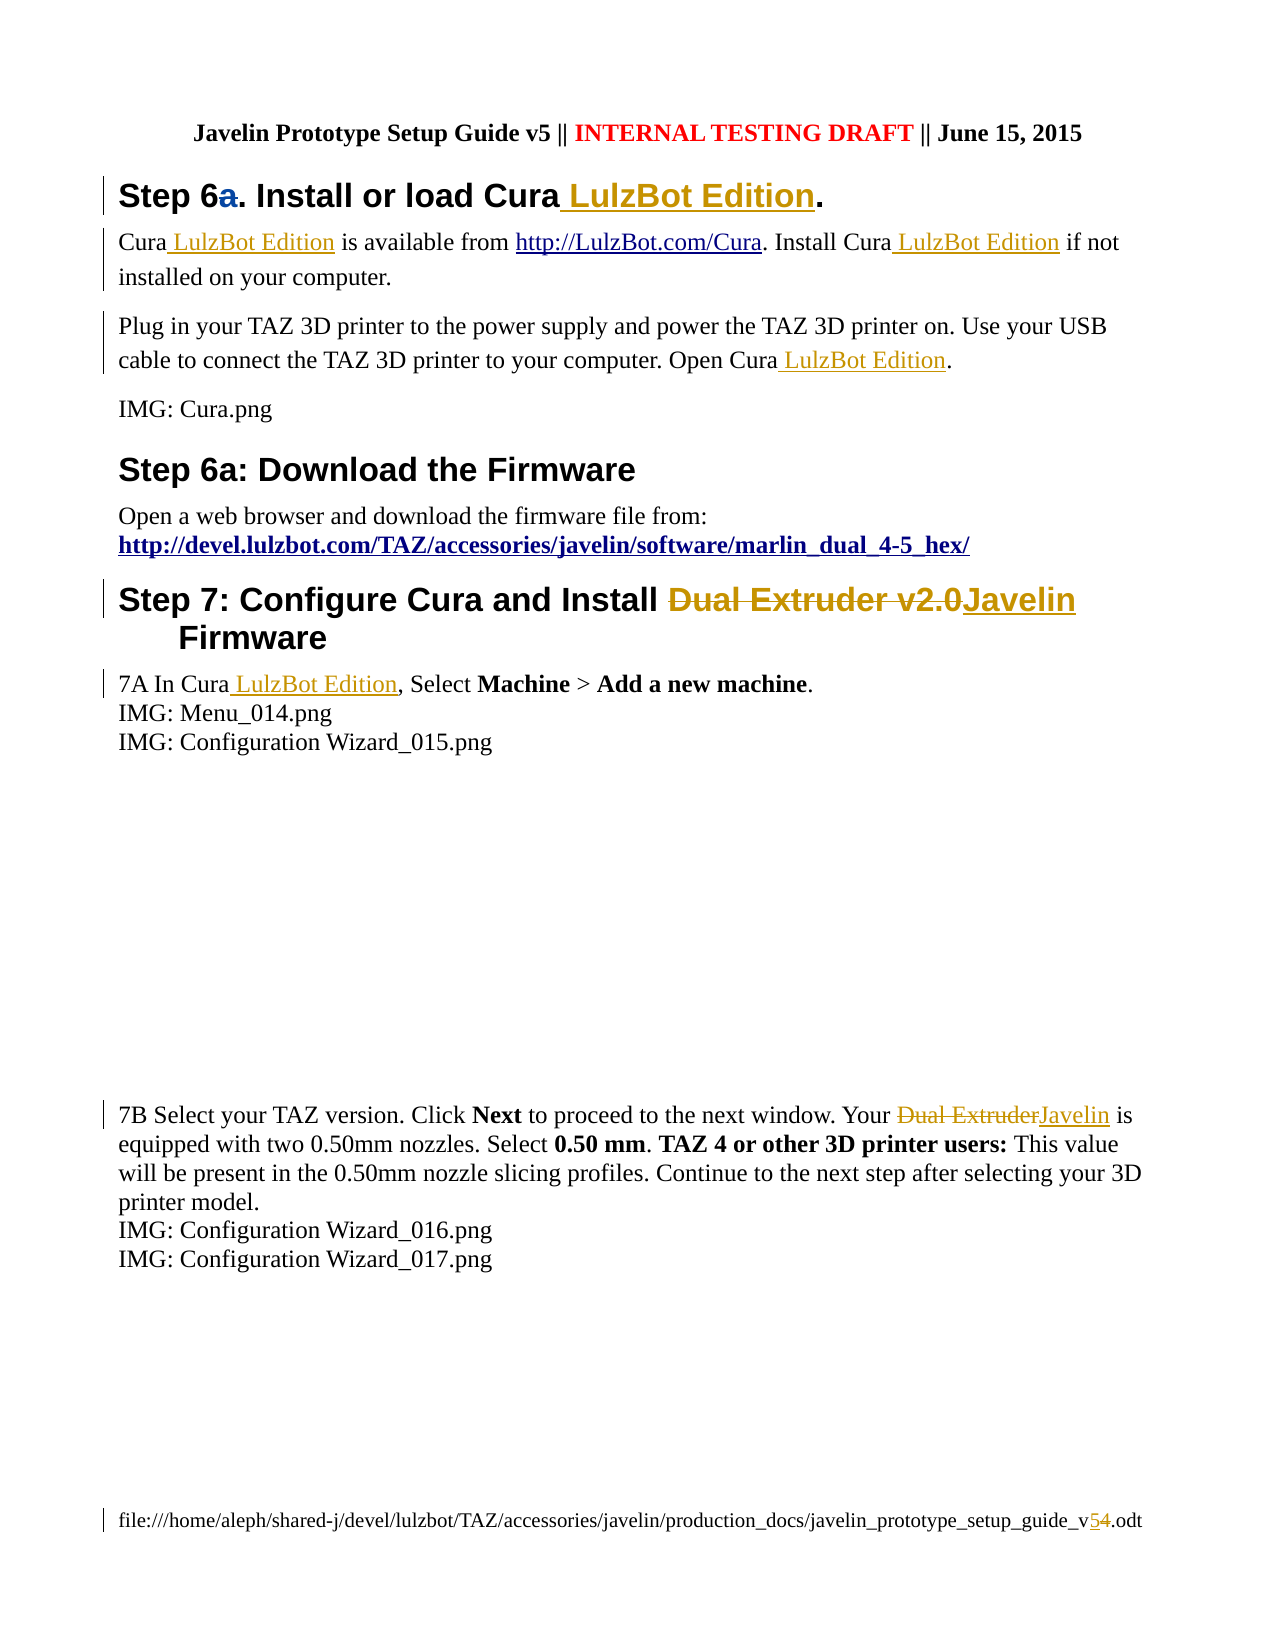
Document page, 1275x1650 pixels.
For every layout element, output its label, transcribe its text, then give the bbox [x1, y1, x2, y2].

text IMG: Configuration Wizard_015.png [118, 727, 1157, 755]
text Cura LulzBot Edition is available from http://LulzBot.com/Cura. Install Cura LulzBot Edition if not installed on your computer. [118, 227, 1157, 291]
text Open a web browser and download the firmware file from: http://devel.lulzbot.com/TAZ/accessories/javelin/software/marlin_dual_4-5_hex/ [118, 501, 1157, 558]
subtitle Step 6. Install or load Cura LulzBot Edition. [118, 176, 1157, 215]
text 7A In Cura LulzBot Edition, Select Machine > Add a new machine. [118, 669, 1157, 698]
text IMG: Configuration Wizard_016.png [118, 1215, 1157, 1244]
text IMG: Cura.png [118, 394, 1157, 423]
text Plug in your TAZ 3D printer to the power supply and power the TAZ 3D printer on. Use your USB cable to connect the TAZ 3D printer to your computer. Open Cura LulzBot Edition. [118, 311, 1157, 374]
text IMG: Menu_014.png [118, 698, 1157, 727]
subtitle Step 6a: Download the Firmware [118, 450, 1157, 488]
subtitle Step 7: Configure Cura and Install Javelin Firmware [118, 579, 1157, 657]
text IMG: Configuration Wizard_017.png [118, 1244, 1157, 1273]
text 7B Select your TAZ version. Click Next to proceed to the next window. Your Javelin is equipped with two 0.50mm nozzles. Select 0.50 mm. TAZ 4 or other 3D printer users: This value will be present in the 0.50mm nozzle slicing profiles. Continue to the next step after selecting your 3D printer model. [118, 1100, 1157, 1215]
